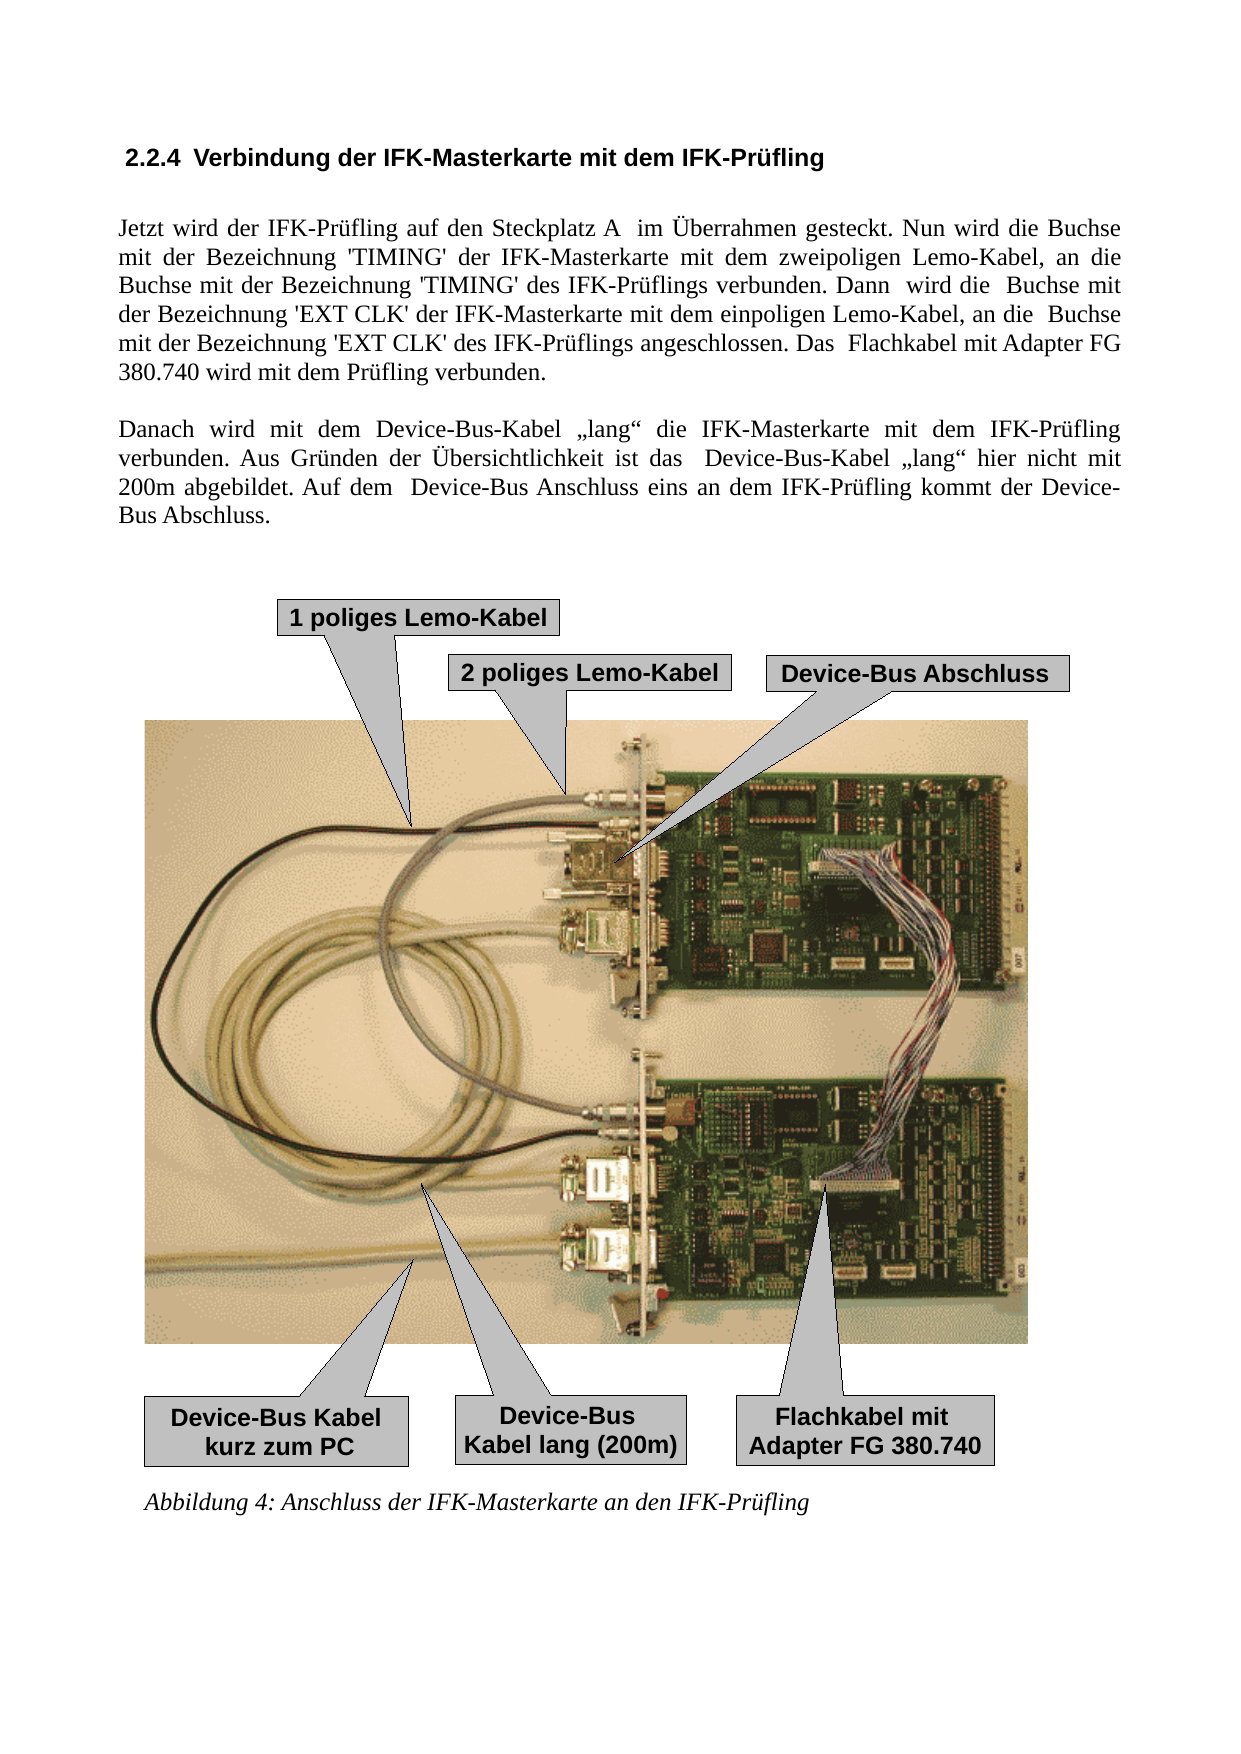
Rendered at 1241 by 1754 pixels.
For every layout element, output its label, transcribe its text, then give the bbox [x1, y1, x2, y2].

text Jetzt wird der IFK-Prüfling auf den Steckplatz A im Überrahmen gesteckt. Nun wird die Buchse mit der Bezeichnung 'TIMING' der IFK-Masterkarte mit dem zweipoligen Lemo-Kabel, an die Buchse mit der Bezeichnung 'TIMING' des IFK-Prüflings verbunden. Dann wird die Buchse mit der Bezeichnung 'EXT CLK' der IFK-Masterkarte mit dem einpoligen Lemo-Kabel, an die Buchse mit der Bezeichnung 'EXT CLK' des IFK-Prüflings angeschlossen. Das Flachkabel mit Adapter FG 380.740 wird mit dem Prüfling verbunden. [118, 213, 1122, 386]
text Abbildung 4: Anschluss der IFK-Masterkarte an den IFK-Prüfling [144, 1344, 1028, 1516]
subtitle Verbindung der IFK-Masterkarte mit dem IFK-Prüfling [118, 143, 1122, 172]
text Danach wird mit dem Device-Bus-Kabel „lang“ die IFK-Masterkarte mit dem IFK-Prüfling verbunden. Aus Gründen der Übersichtlichkeit ist das Device-Bus-Kabel „lang“ hier nicht mit 200m abgebildet. Auf dem Device-Bus Anschluss eins an dem IFK-Prüfling kommt der Device-Bus Abschluss. [118, 414, 1122, 529]
picture [144, 720, 1028, 1344]
